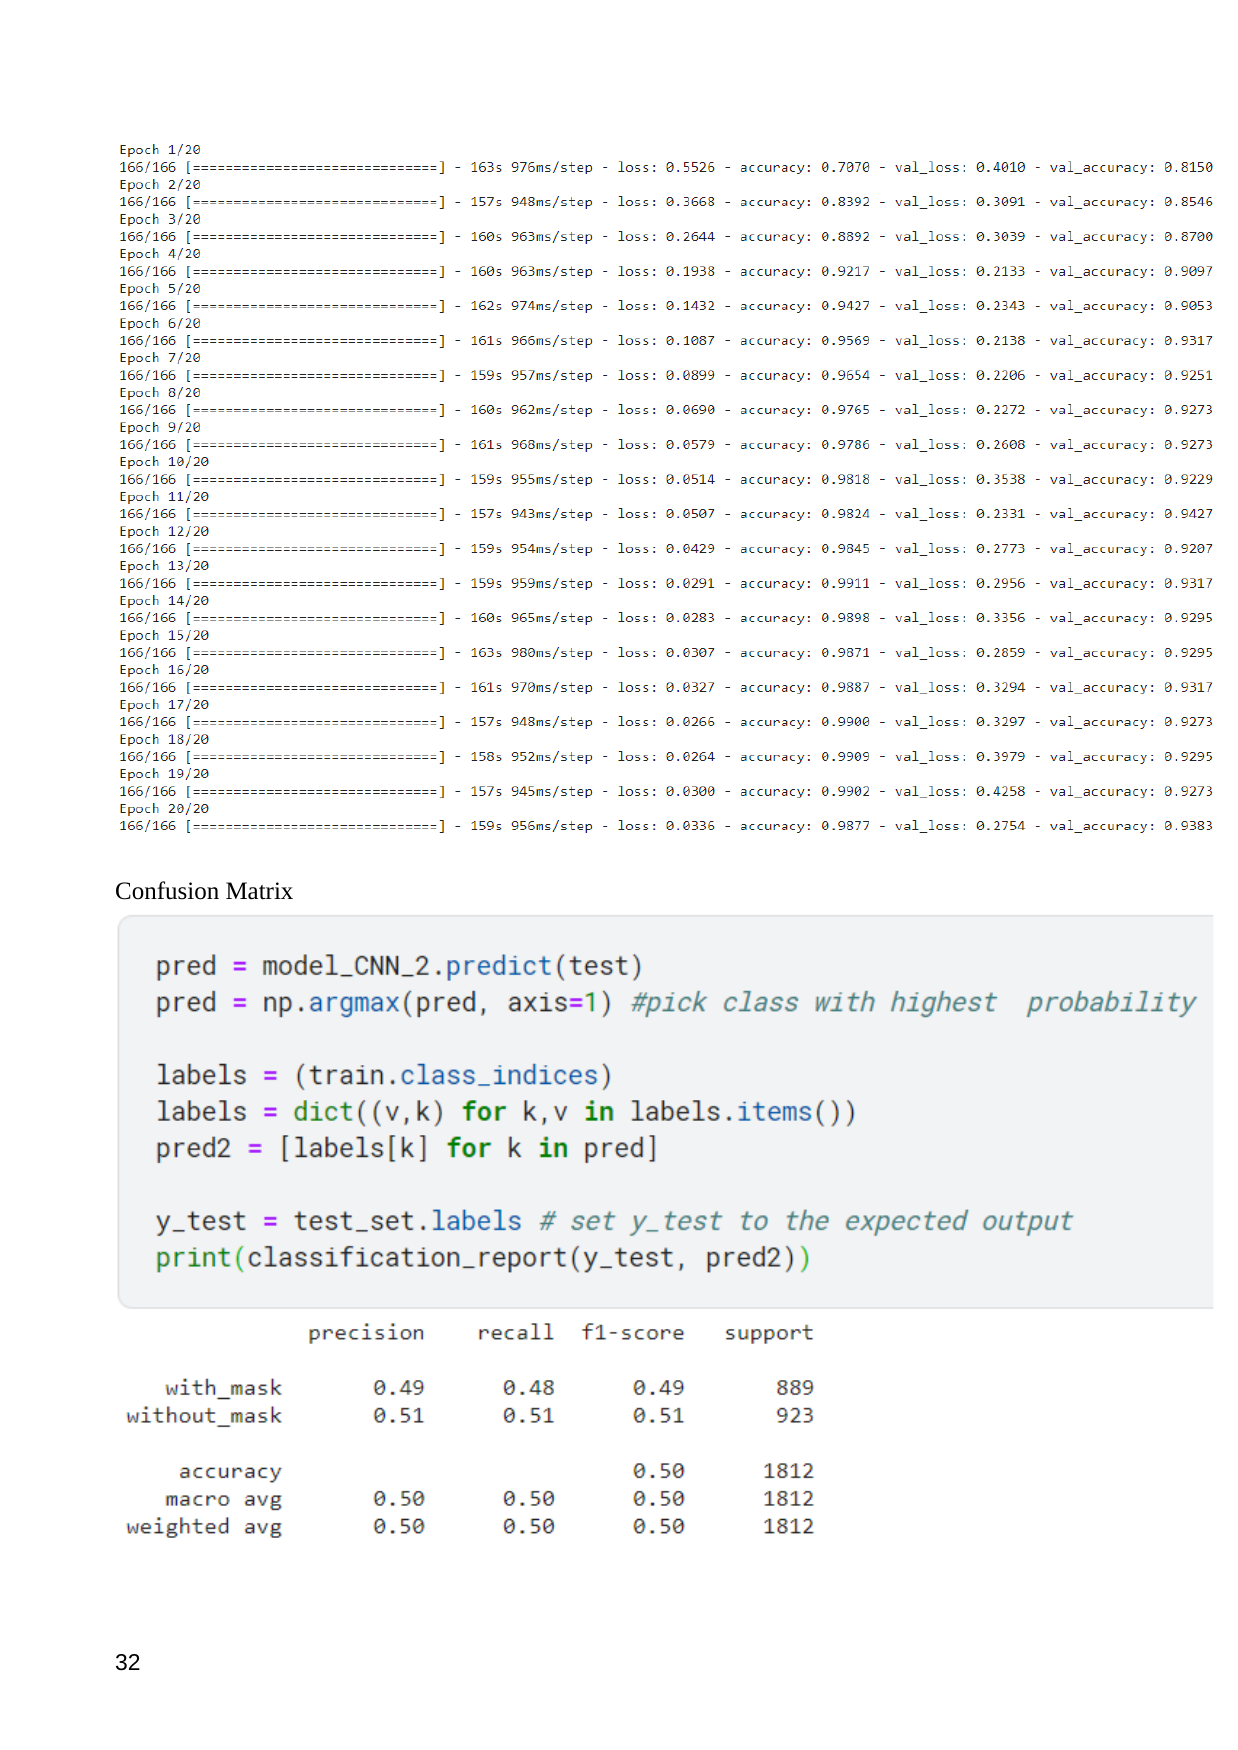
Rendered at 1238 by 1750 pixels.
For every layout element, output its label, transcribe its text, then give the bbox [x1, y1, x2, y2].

text Confusion Matrix [115, 876, 1133, 905]
picture [115, 908, 1214, 1554]
picture [115, 141, 1218, 839]
